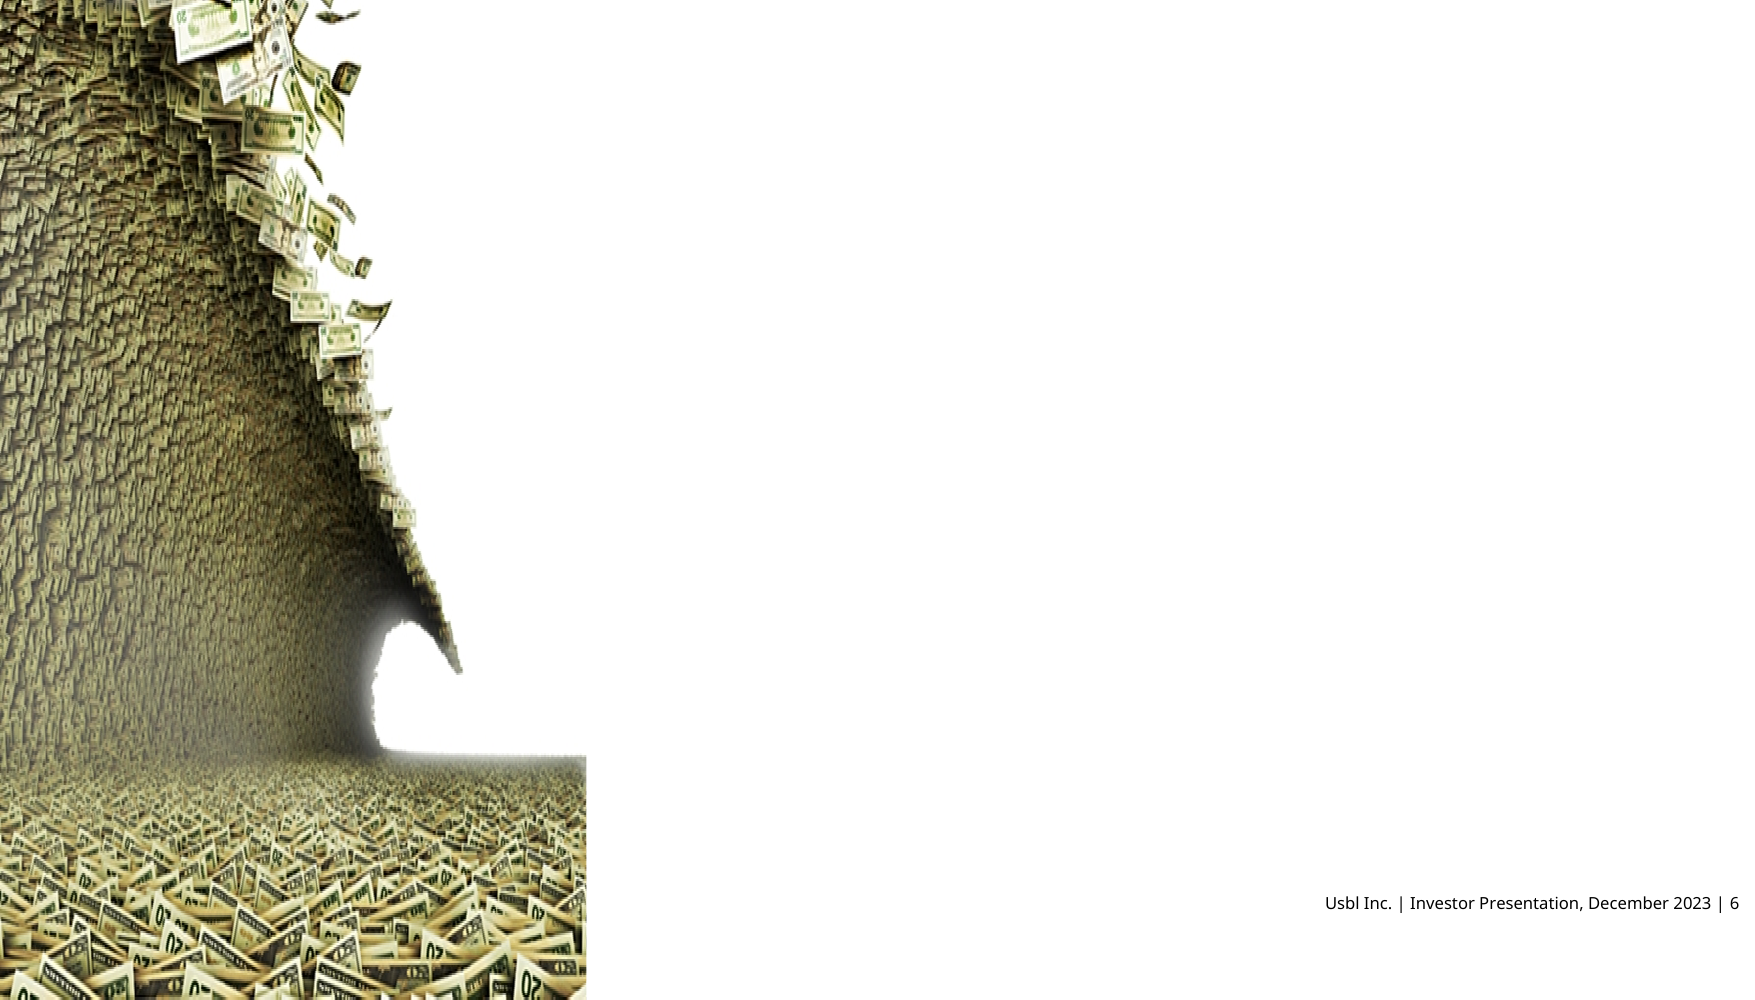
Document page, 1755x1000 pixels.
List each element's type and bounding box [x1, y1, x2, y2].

picture [0, 0, 587, 1000]
